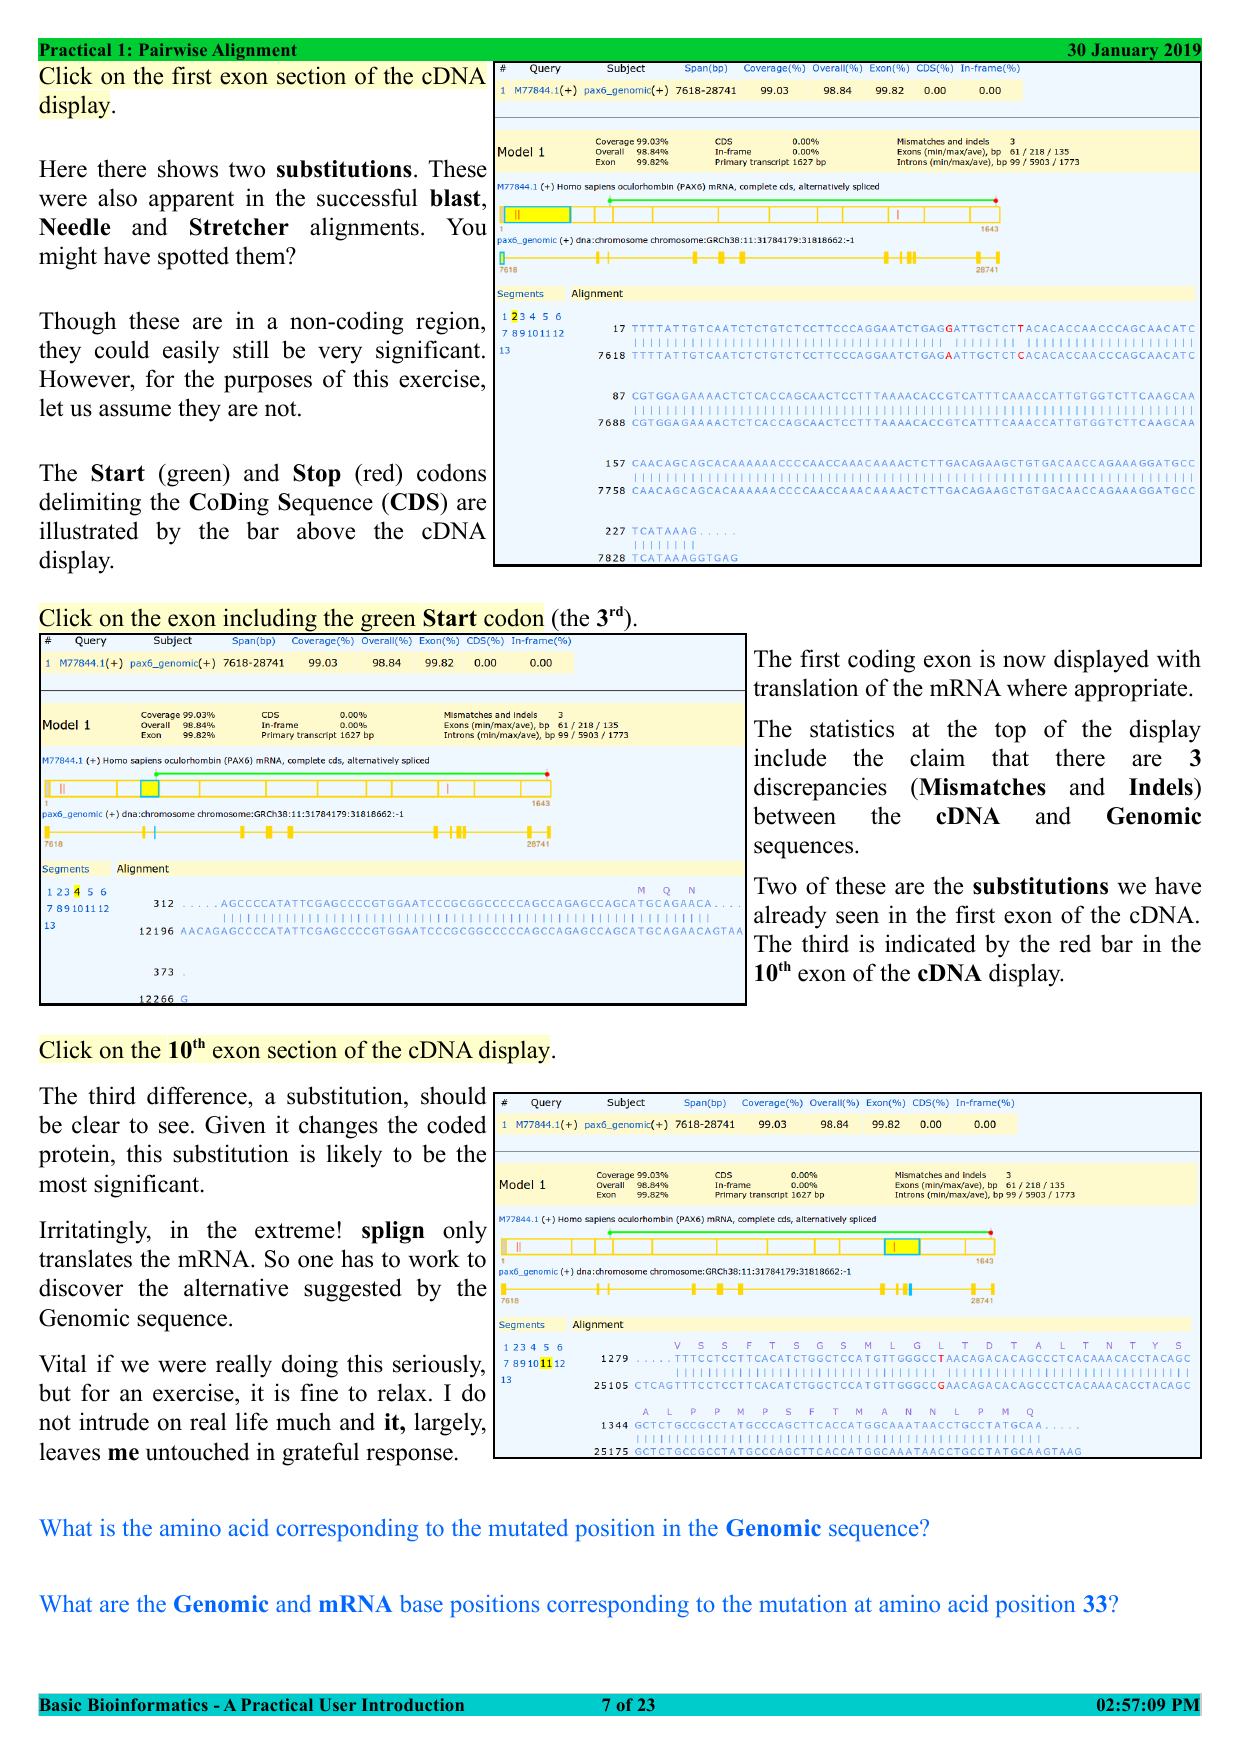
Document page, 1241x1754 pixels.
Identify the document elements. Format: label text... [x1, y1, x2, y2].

text The third difference, a substitution, should be clear to see. Given it changes the coded protein, this substitution is likely to be the most significant. [38, 1081, 1202, 1197]
text What is the amino acid corresponding to the mutated position in the Genomic sequence? [38, 1513, 1202, 1542]
text Though these are in a non-coding region, they could easily still be very significant. However, for the purposes of this exercise, let us assume they are not. [38, 306, 493, 422]
text Here there shows two substitutions. These were also apparent in the successful blast, Needle and Stretcher alignments. You might have spotted them? [38, 154, 493, 270]
picture [495, 63, 1200, 564]
text Two of these are the substitutions we have already seen in the first exon of the cDNA. The third is indicated by the red bar in the 10th exon of the cDNA display. [747, 871, 1202, 987]
text Irritatingly, in the extreme! splign only translates the mRNA. So one has to work to discover the alternative suggested by the Genomic sequence. [38, 1215, 493, 1331]
picture [41, 635, 745, 1003]
text What are the Genomic and mRNA base positions corresponding to the mutation at amino acid position 33? [38, 1589, 1202, 1618]
text Click on the first exon section of the cDNA display. [38, 61, 493, 119]
text The first coding exon is now displayed with translation of the mRNA where appropriate. [747, 644, 1202, 702]
text The statistics at the top of the display include the claim that there are 3 discrepancies (Mismatches and Indels) between the cDNA and Genomic sequences. [747, 714, 1202, 859]
picture [495, 1094, 1200, 1457]
text The Start (green) and Stop (red) codons delimiting the CoDing Sequence (CDS) are illustrated by the bar above the cDNA display. [38, 457, 1202, 574]
text Vital if we were really doing this seriously, but for an exercise, it is fine to relax. I do not intrude on real life much and it, largely, leaves me untouched in grateful response. [38, 1349, 1202, 1465]
text Click on the exon including the green Start codon (the 3rd). [38, 603, 1202, 632]
text Click on the 10th exon section of the cDNA display. [38, 1034, 1202, 1063]
